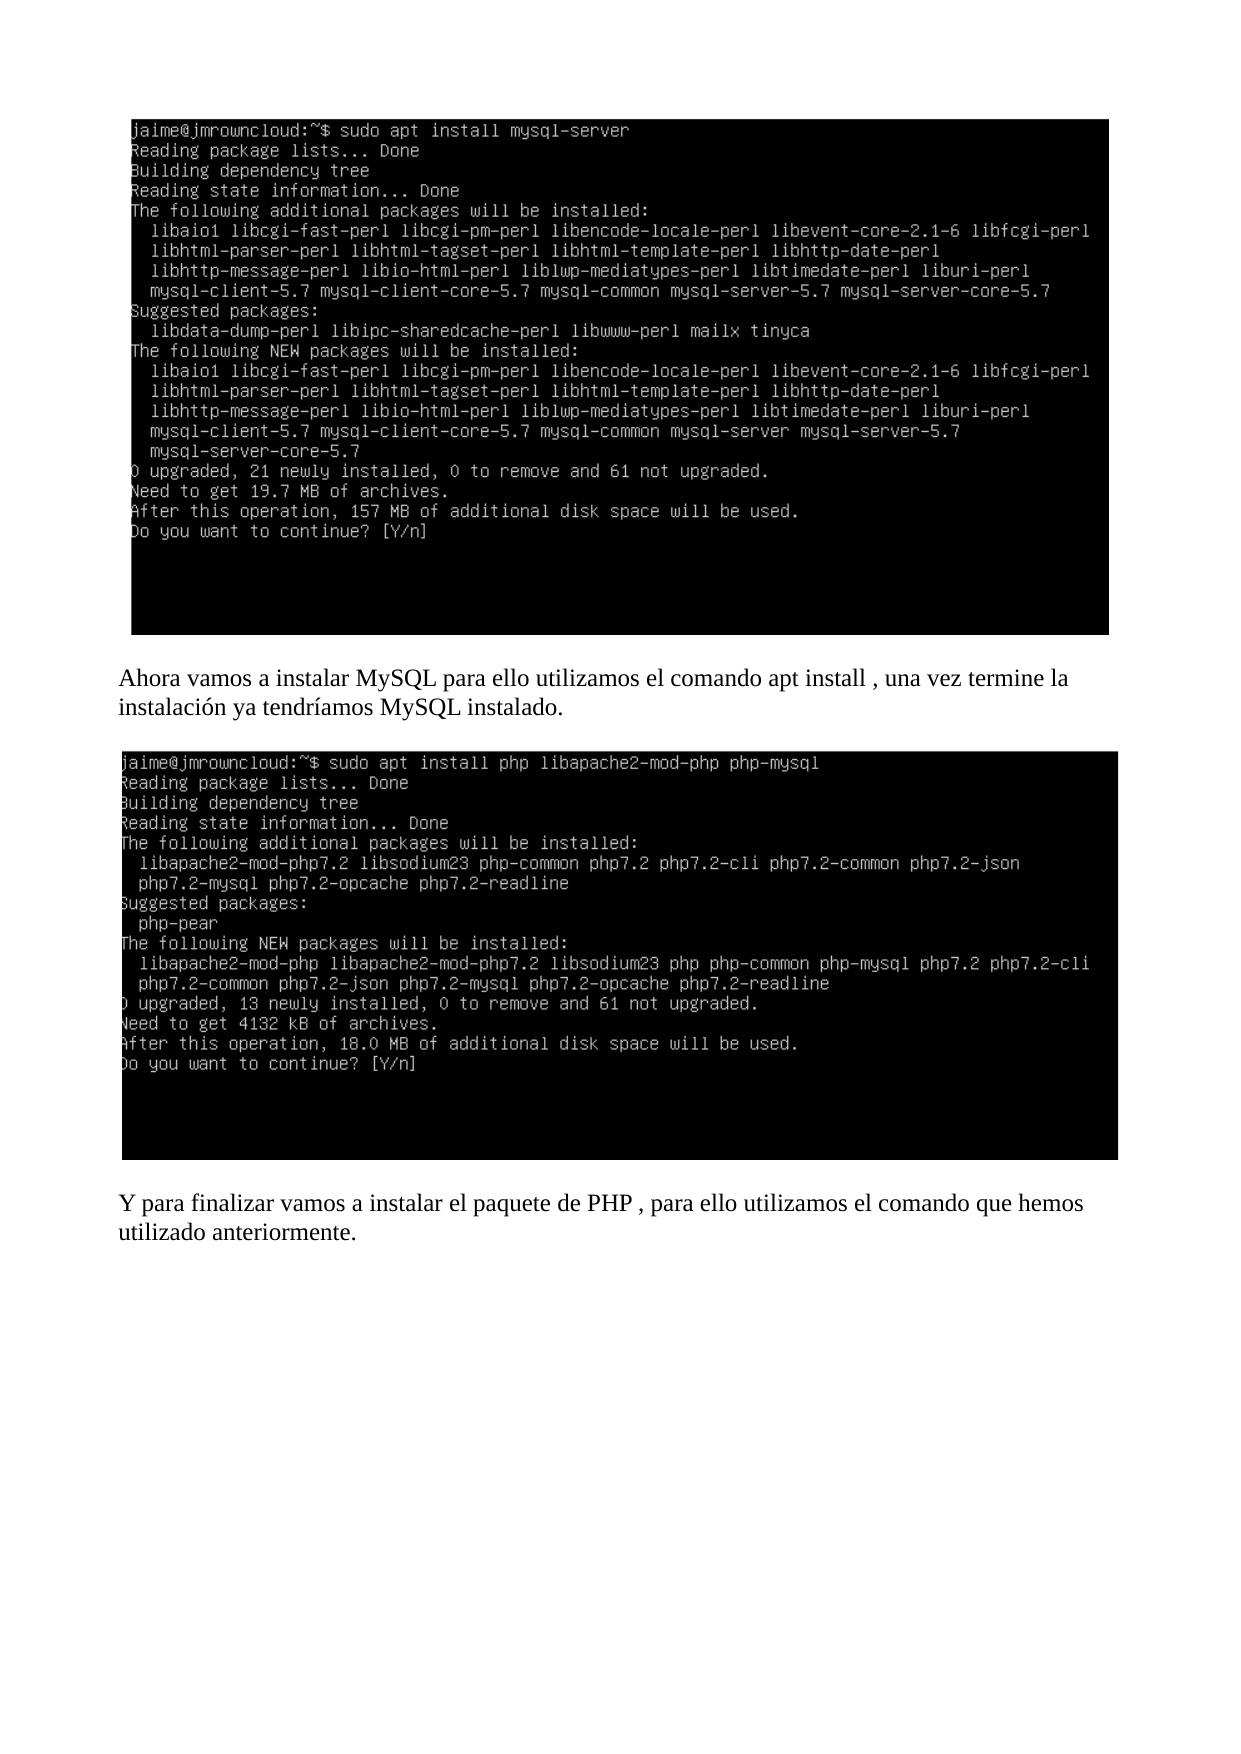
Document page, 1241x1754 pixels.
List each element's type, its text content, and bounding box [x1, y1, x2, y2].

picture [122, 749, 1119, 1160]
text Ahora vamos a instalar MySQL para ello utilizamos el comando apt install , una vez termine la instalación ya tendríamos MySQL instalado. [118, 663, 1122, 721]
text Y para finalizar vamos a instalar el paquete de PHP , para ello utilizamos el comando que hemos utilizado anteriormente. [118, 1188, 1122, 1246]
picture [131, 118, 1109, 635]
